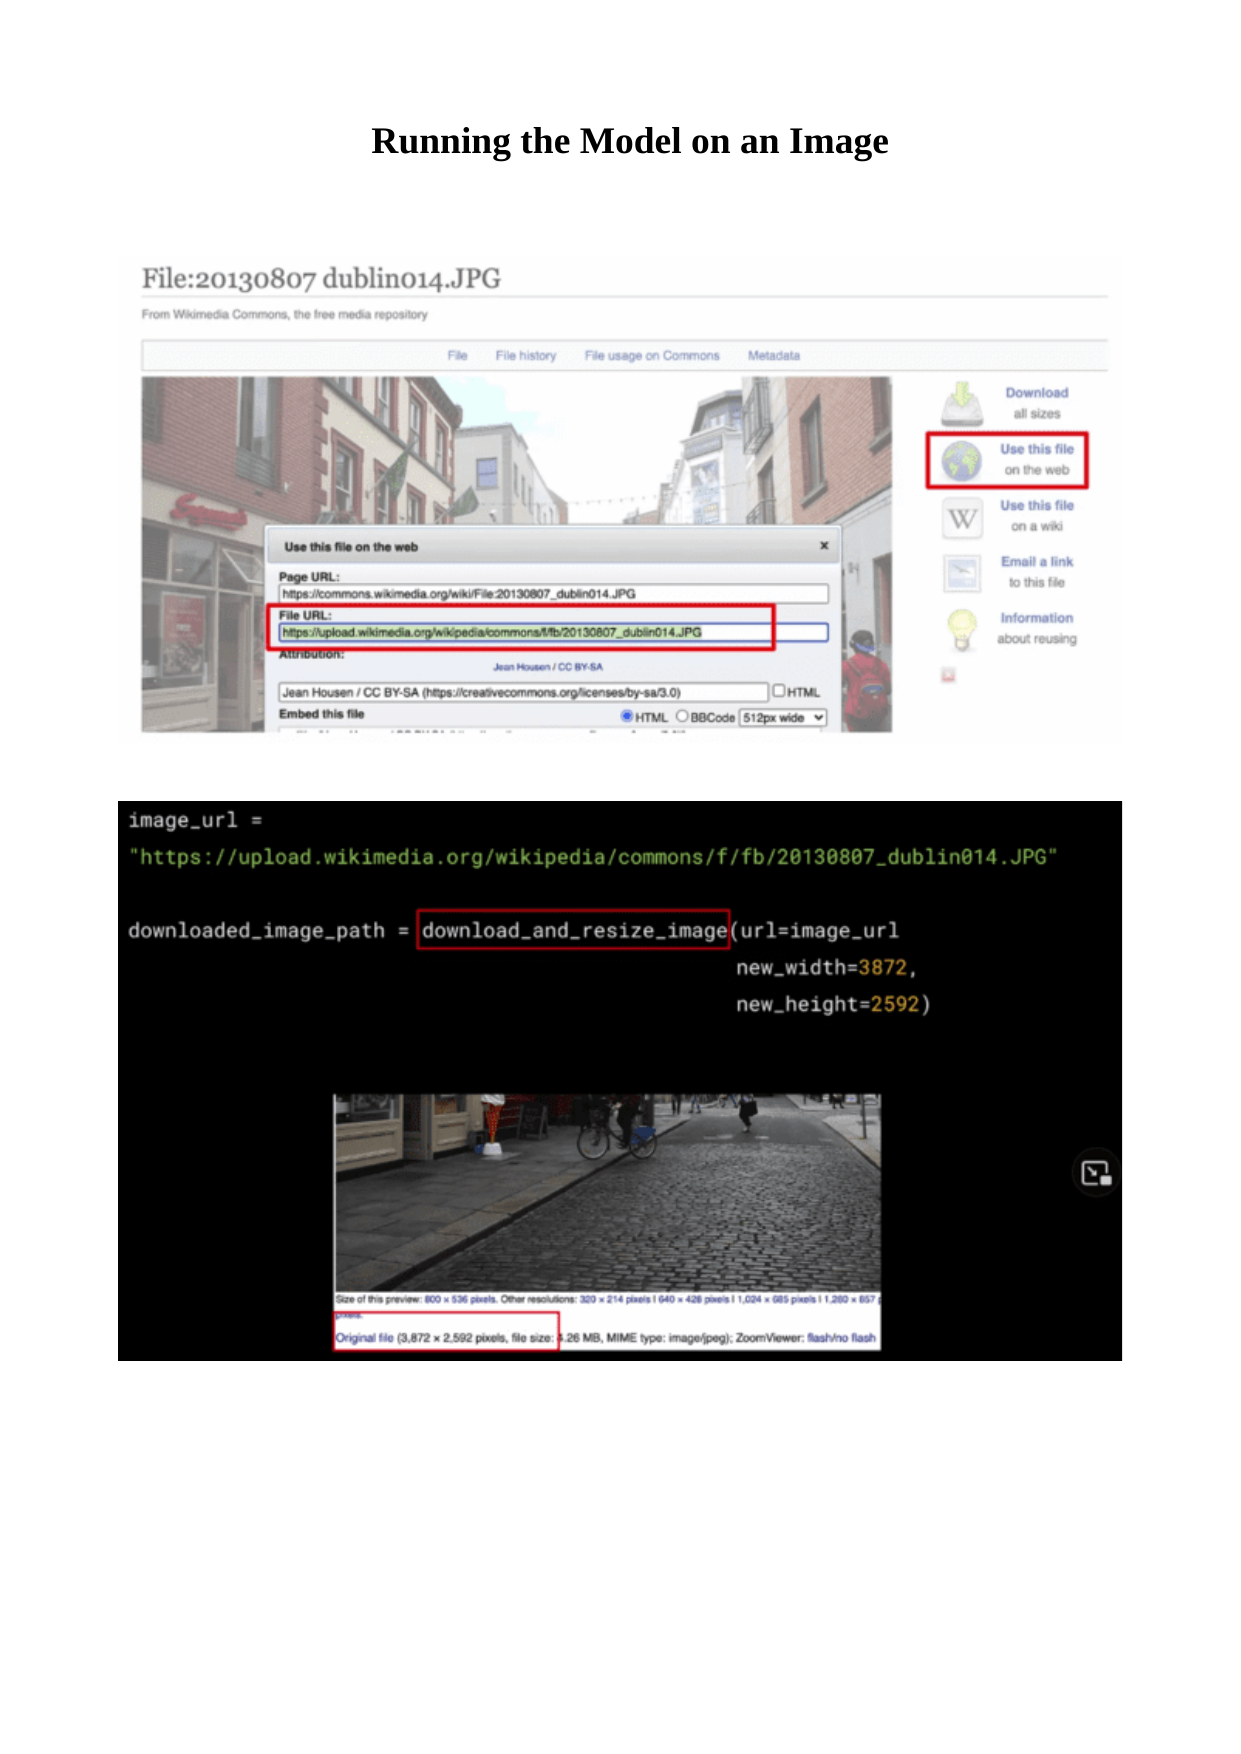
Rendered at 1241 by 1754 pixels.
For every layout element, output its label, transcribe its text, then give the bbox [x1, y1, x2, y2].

picture [118, 257, 1123, 744]
picture [118, 801, 1123, 1361]
subtitle Running the Model on an Image [118, 118, 1122, 161]
